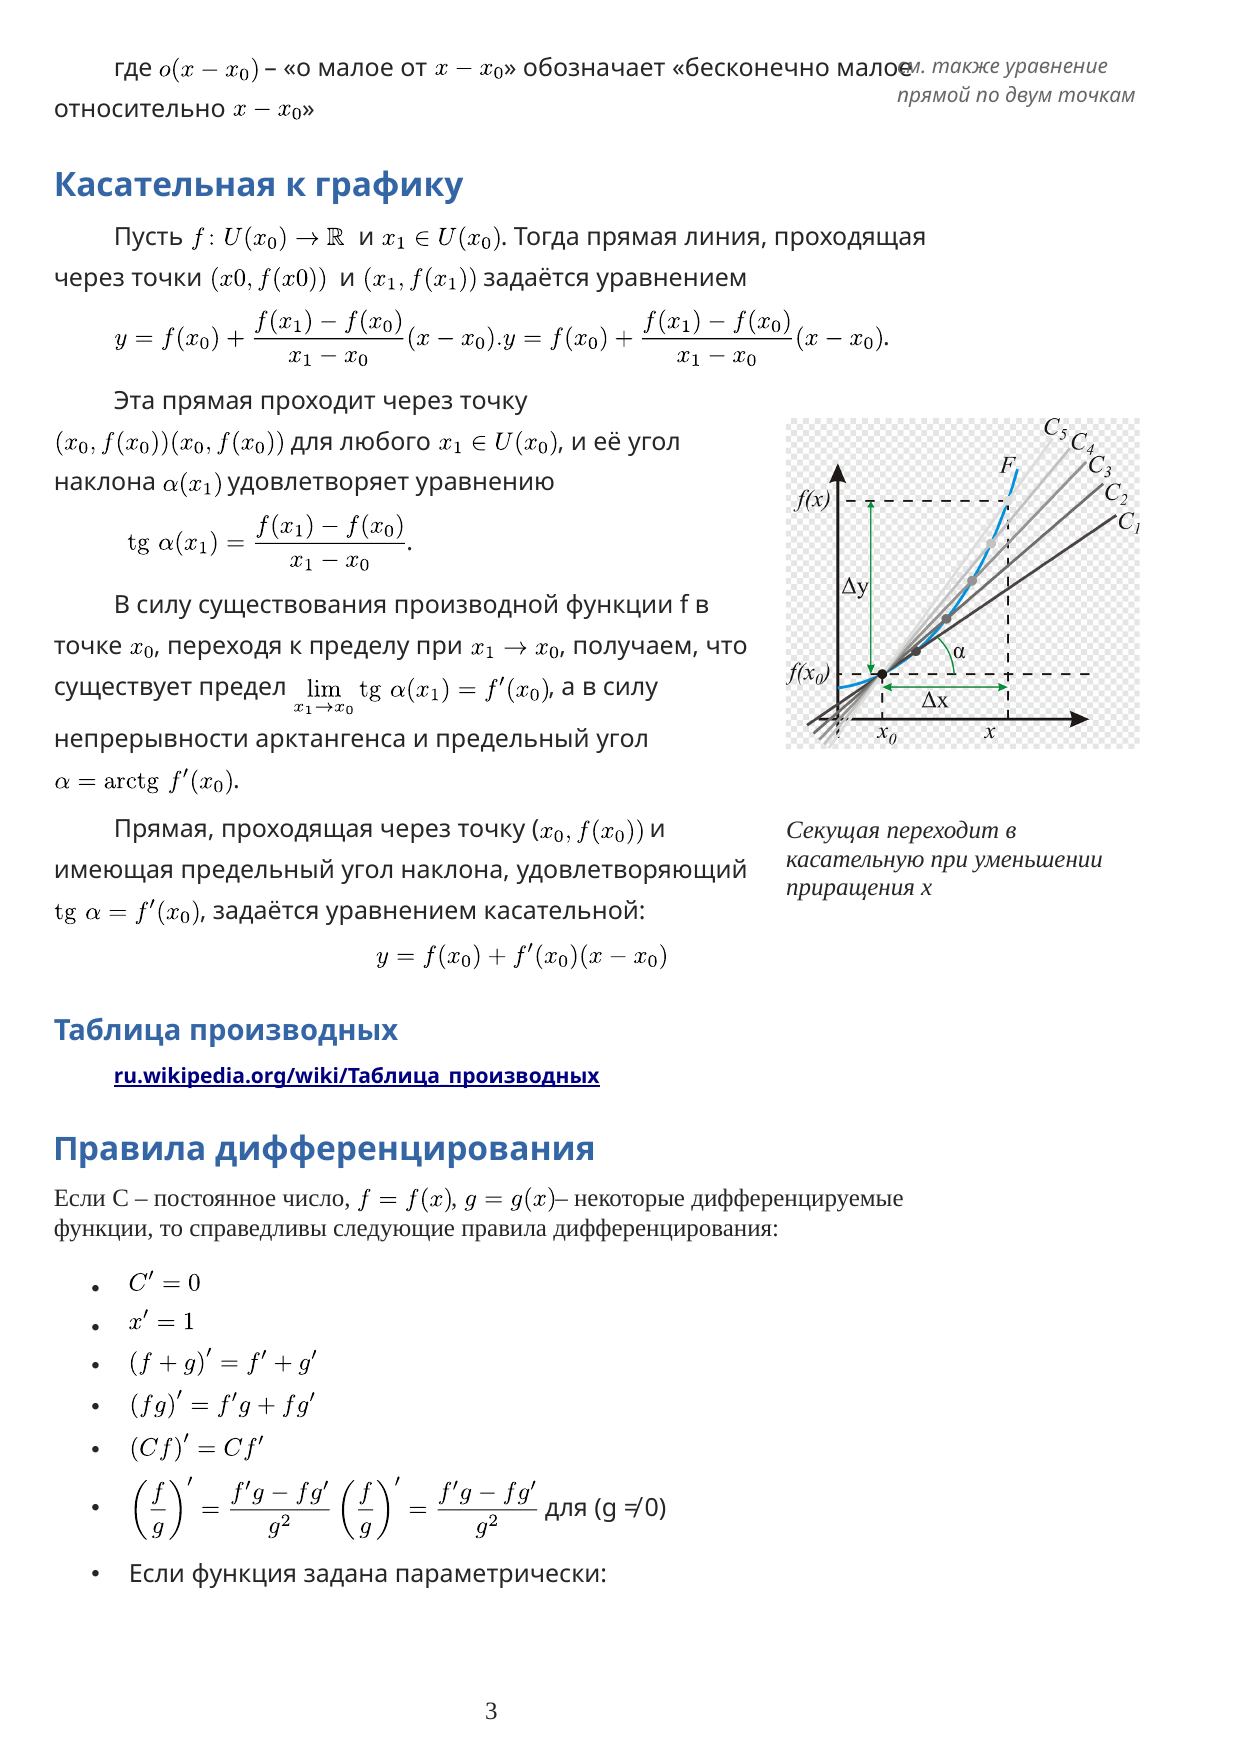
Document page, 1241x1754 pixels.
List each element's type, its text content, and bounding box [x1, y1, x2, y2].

list Если функция задана параметрически: [91, 1556, 928, 1590]
text Секущая переходит в касательную при уменьшении приращения x [786, 749, 1139, 901]
text Если C – постоянное число, , – некоторые дифференцируемые функции, то справедливы следующие правила дифференцирования: [53, 1183, 928, 1242]
text В силу существования производной функции f в точке , переходя к пределу при , получаем, что существует предел , а в силу непрерывности арктангенса и предельный угол . [53, 587, 762, 796]
text где – «о малое от » обозначает «бесконечно малое относительно » [53, 49, 928, 124]
text Эта прямая проходит через точку для любого , и её угол наклона удовлетворяет уравнению [53, 382, 1163, 925]
text Прямая, проходящая через точку ( и имеющая предельный угол наклона, удовлетворяющий , задаётся уравнением касательной: [53, 811, 928, 927]
text . [53, 308, 928, 367]
text Пусть и . Тогда прямая линия, проходящая через точки и задаётся уравнением [53, 218, 928, 293]
text ru.wikipedia.org/wiki/Таблица_производных [53, 1061, 928, 1090]
list для (g ≠ 0) [91, 1476, 928, 1541]
subtitle Правила дифференцирования [53, 1124, 928, 1170]
text . [53, 513, 762, 572]
picture [785, 418, 1140, 749]
subtitle Таблица производных [53, 1009, 928, 1049]
subtitle Касательная к графику [53, 160, 928, 206]
